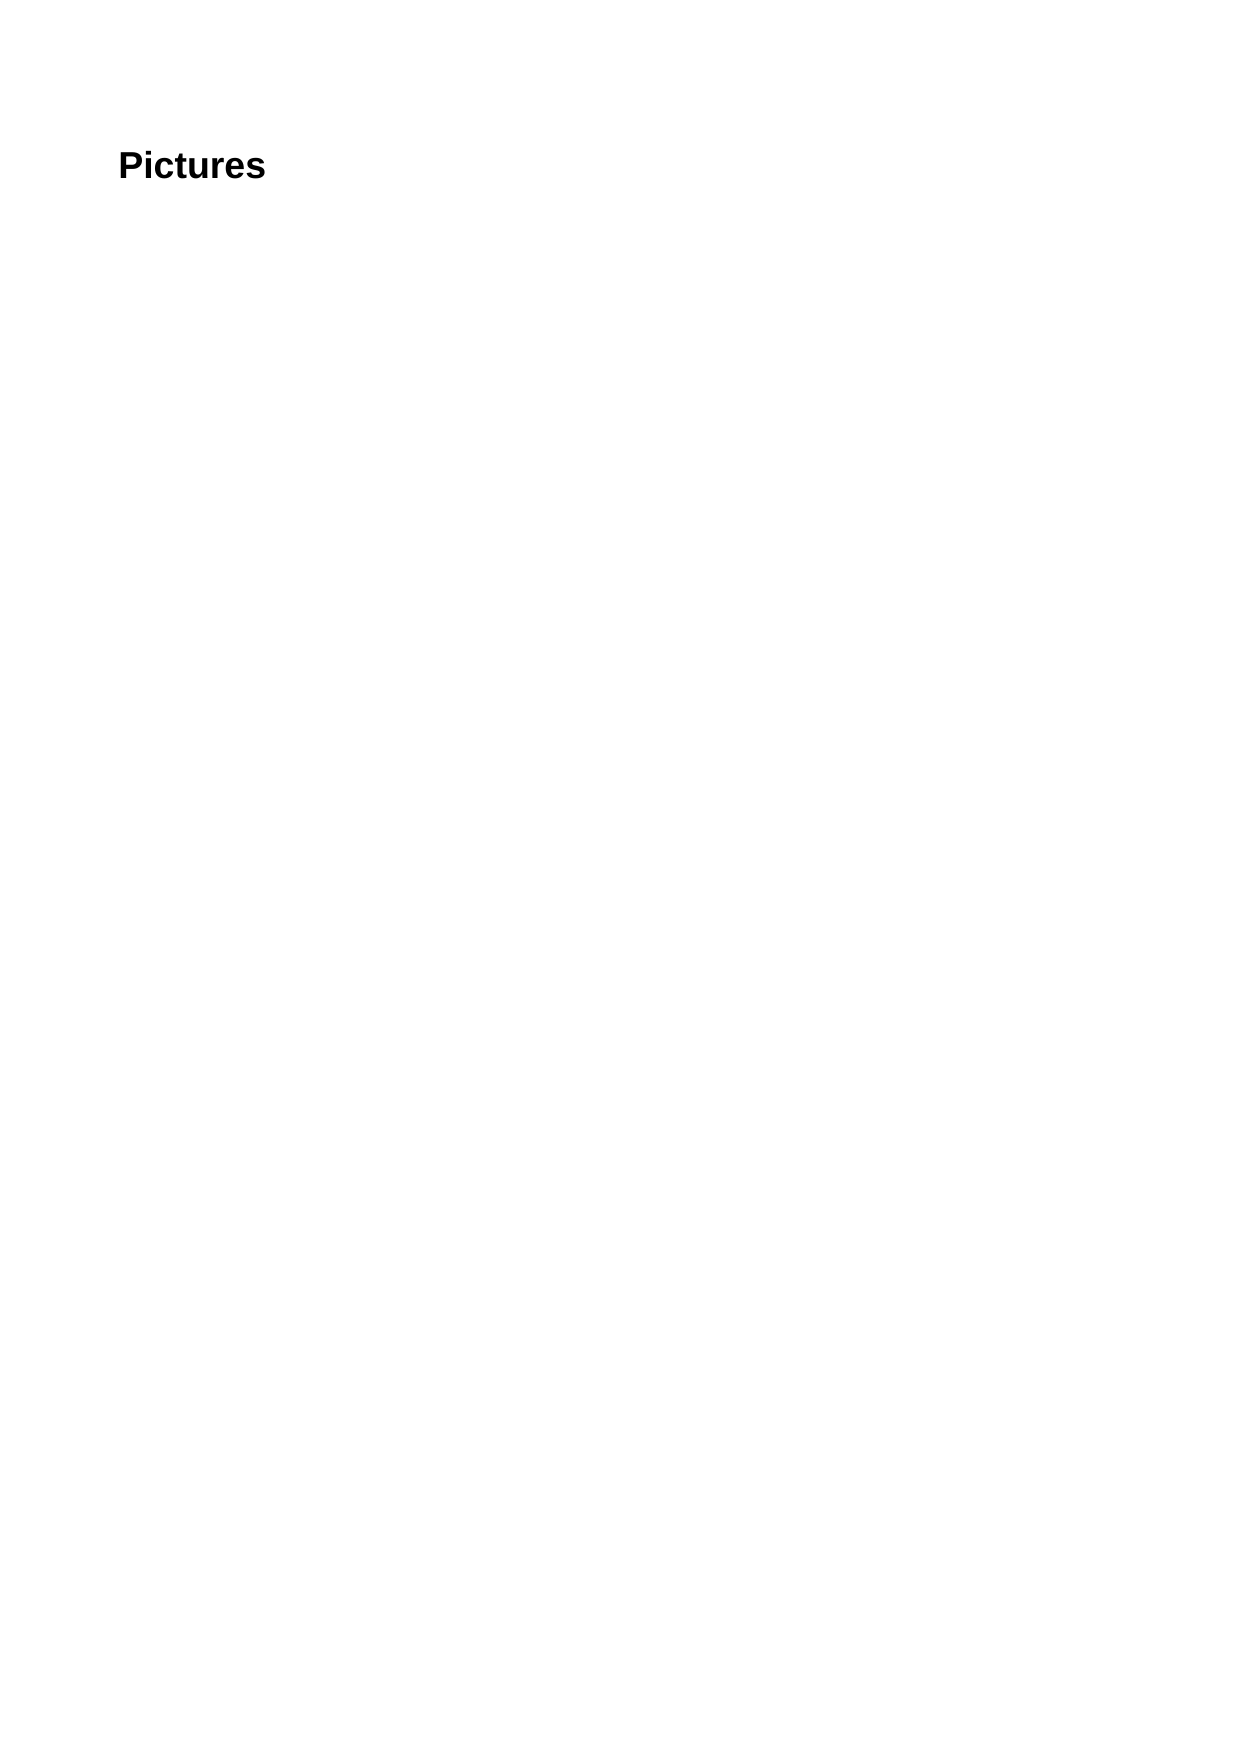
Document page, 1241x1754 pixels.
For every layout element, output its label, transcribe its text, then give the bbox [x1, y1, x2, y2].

subtitle Pictures [118, 143, 1122, 186]
